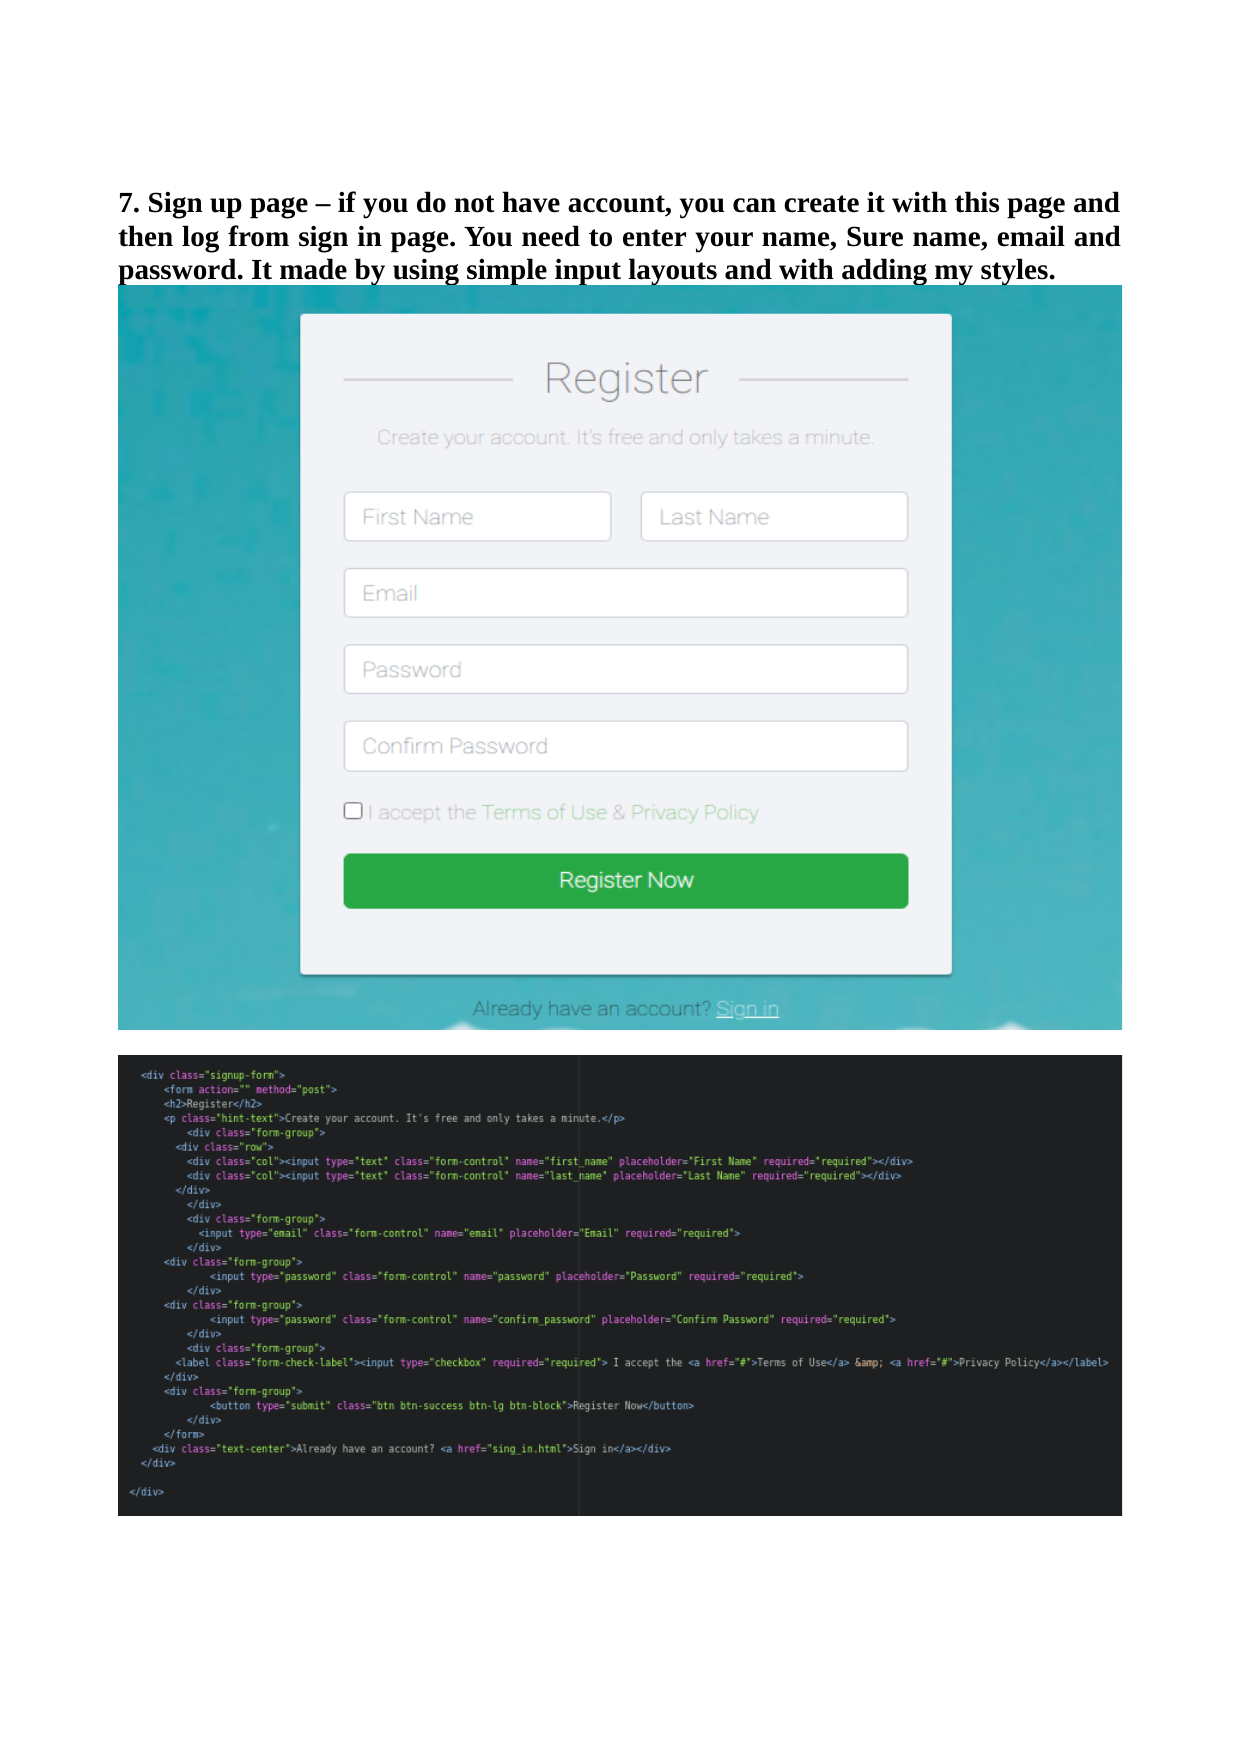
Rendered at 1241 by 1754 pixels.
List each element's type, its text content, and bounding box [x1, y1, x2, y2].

text 7. Sign up page – if you do not have account, you can create it with this page and then log from sign in page. You need to enter your name, Sure name, email and password. It made by using simple input layouts and with adding my styles. [118, 185, 1122, 285]
picture [118, 1055, 1123, 1516]
picture [118, 285, 1123, 1030]
